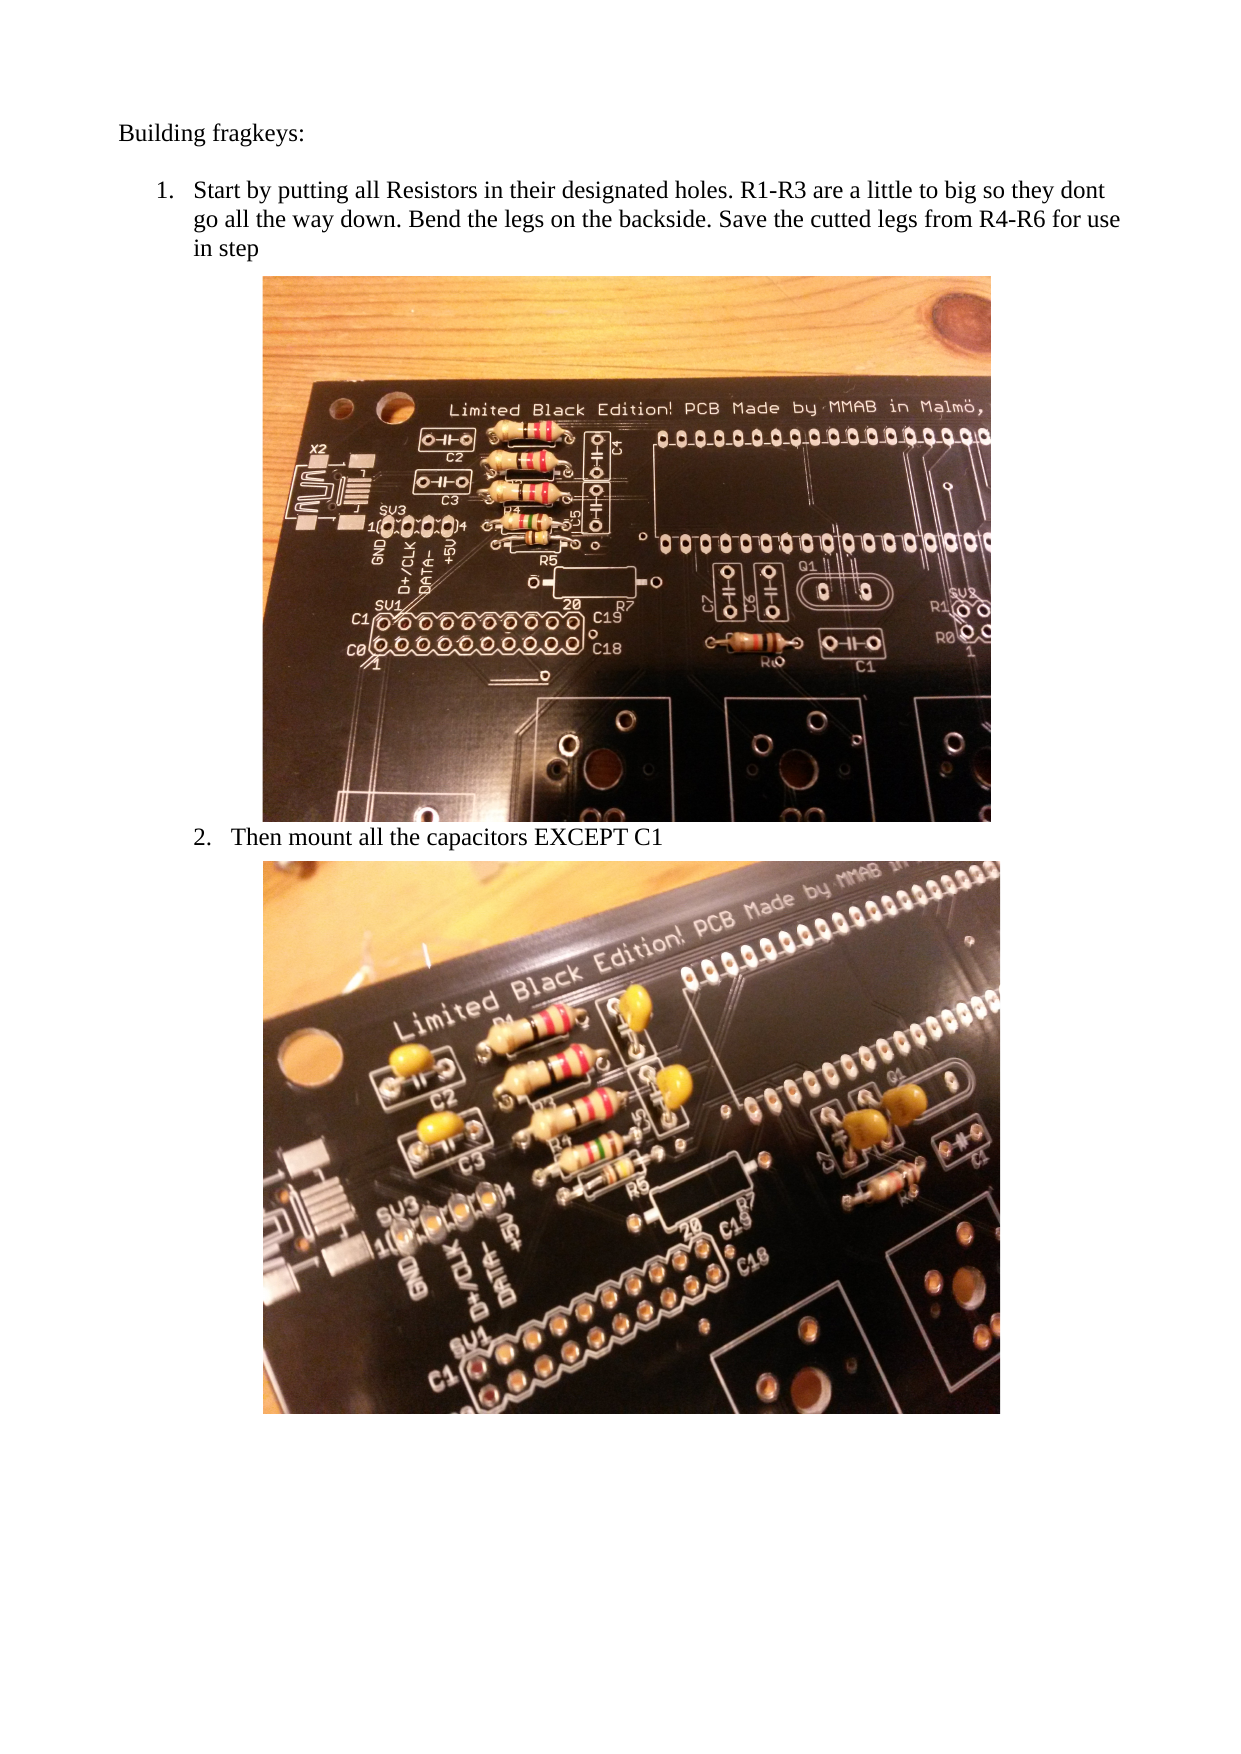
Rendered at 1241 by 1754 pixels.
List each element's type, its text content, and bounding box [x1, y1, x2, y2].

text Building fragkeys: [118, 118, 1122, 147]
list Then mount all the capacitors EXCEPT C1 [193, 262, 1122, 851]
picture [262, 276, 991, 822]
picture [263, 861, 1001, 1414]
list Start by putting all Resistors in their designated holes. R1-R3 are a little to big so they dont go all the way down. Bend the legs on the backside. Save the cutted legs from R4-R6 for use in step [156, 176, 1122, 262]
